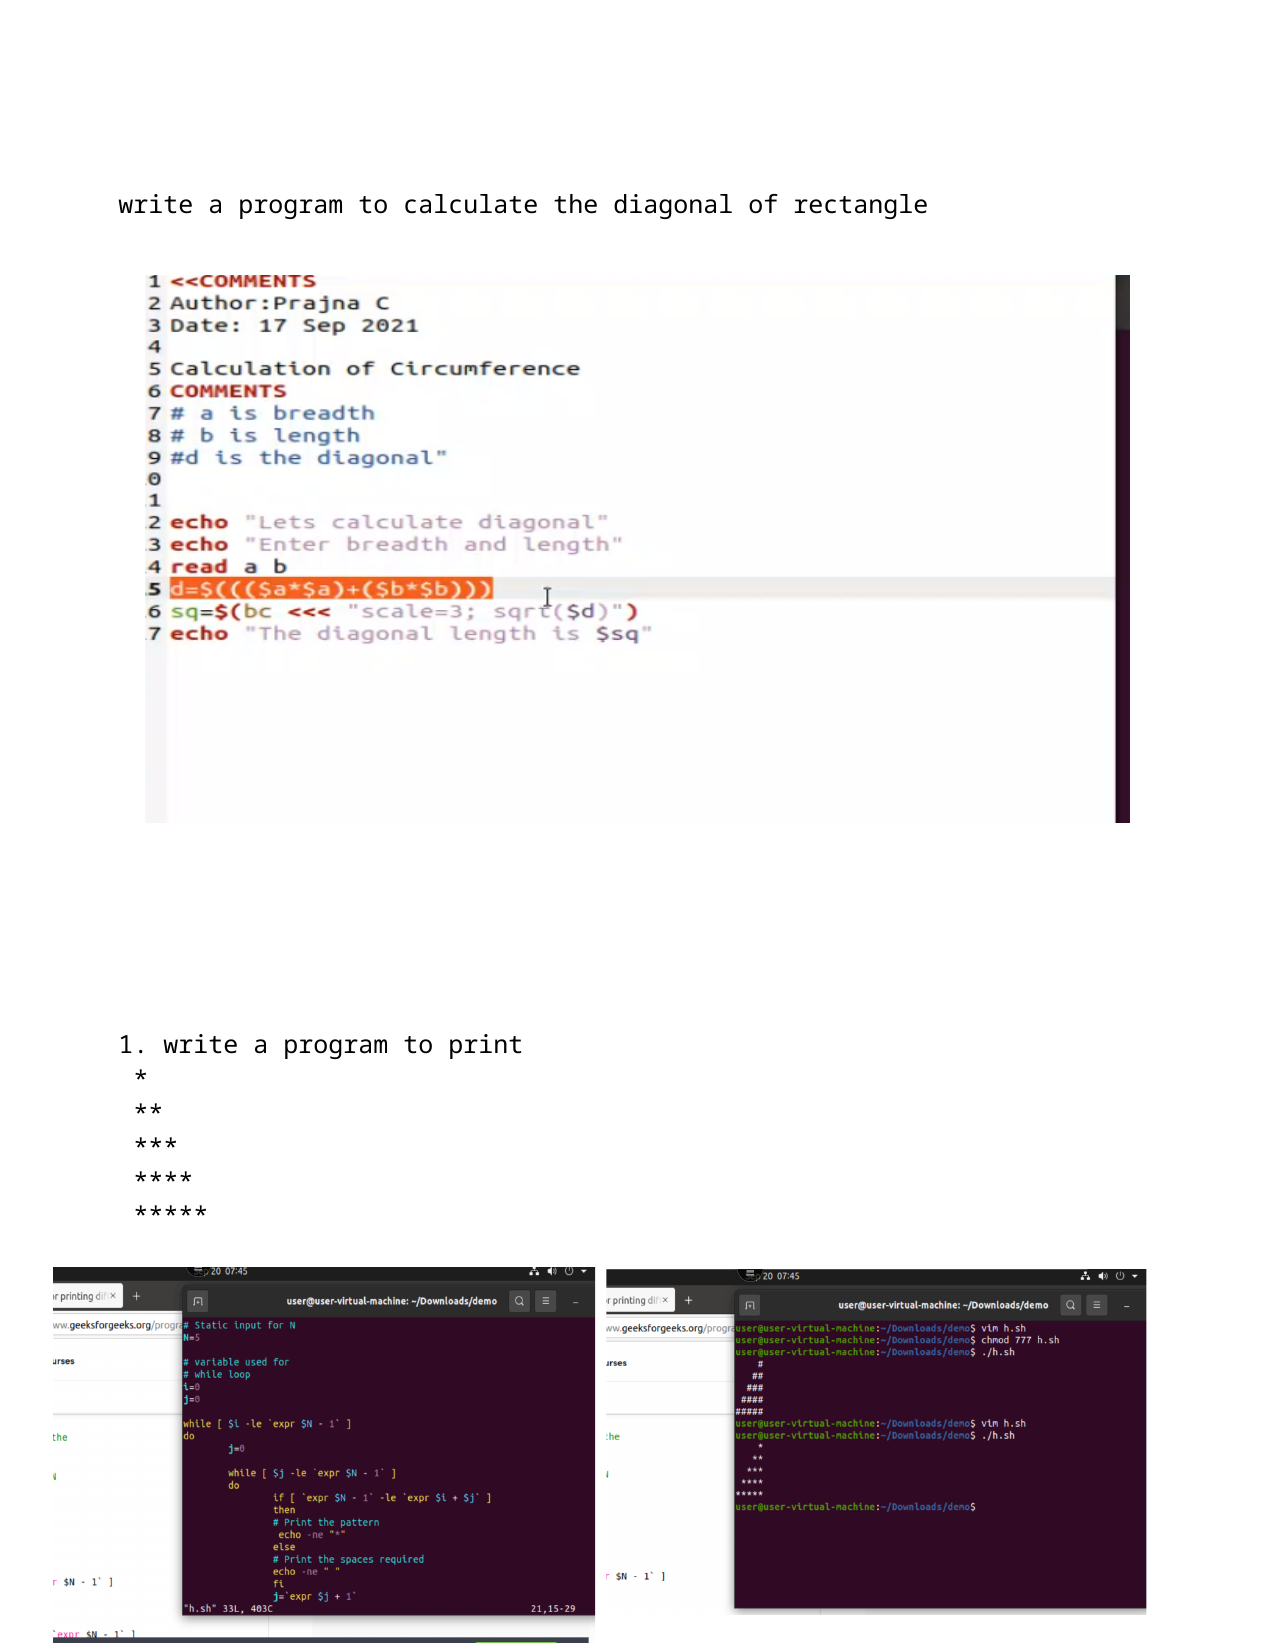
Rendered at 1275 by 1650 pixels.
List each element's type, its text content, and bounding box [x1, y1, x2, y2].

text 1. write a program to print [118, 1027, 1157, 1061]
picture [145, 275, 1130, 823]
text **** [118, 1163, 1157, 1197]
text ***** [118, 1197, 1157, 1232]
text ** [118, 1095, 1157, 1129]
text * [118, 1061, 1157, 1095]
text write a program to calculate the diagonal of rectangle [118, 186, 1157, 220]
text *** [118, 1129, 1157, 1163]
